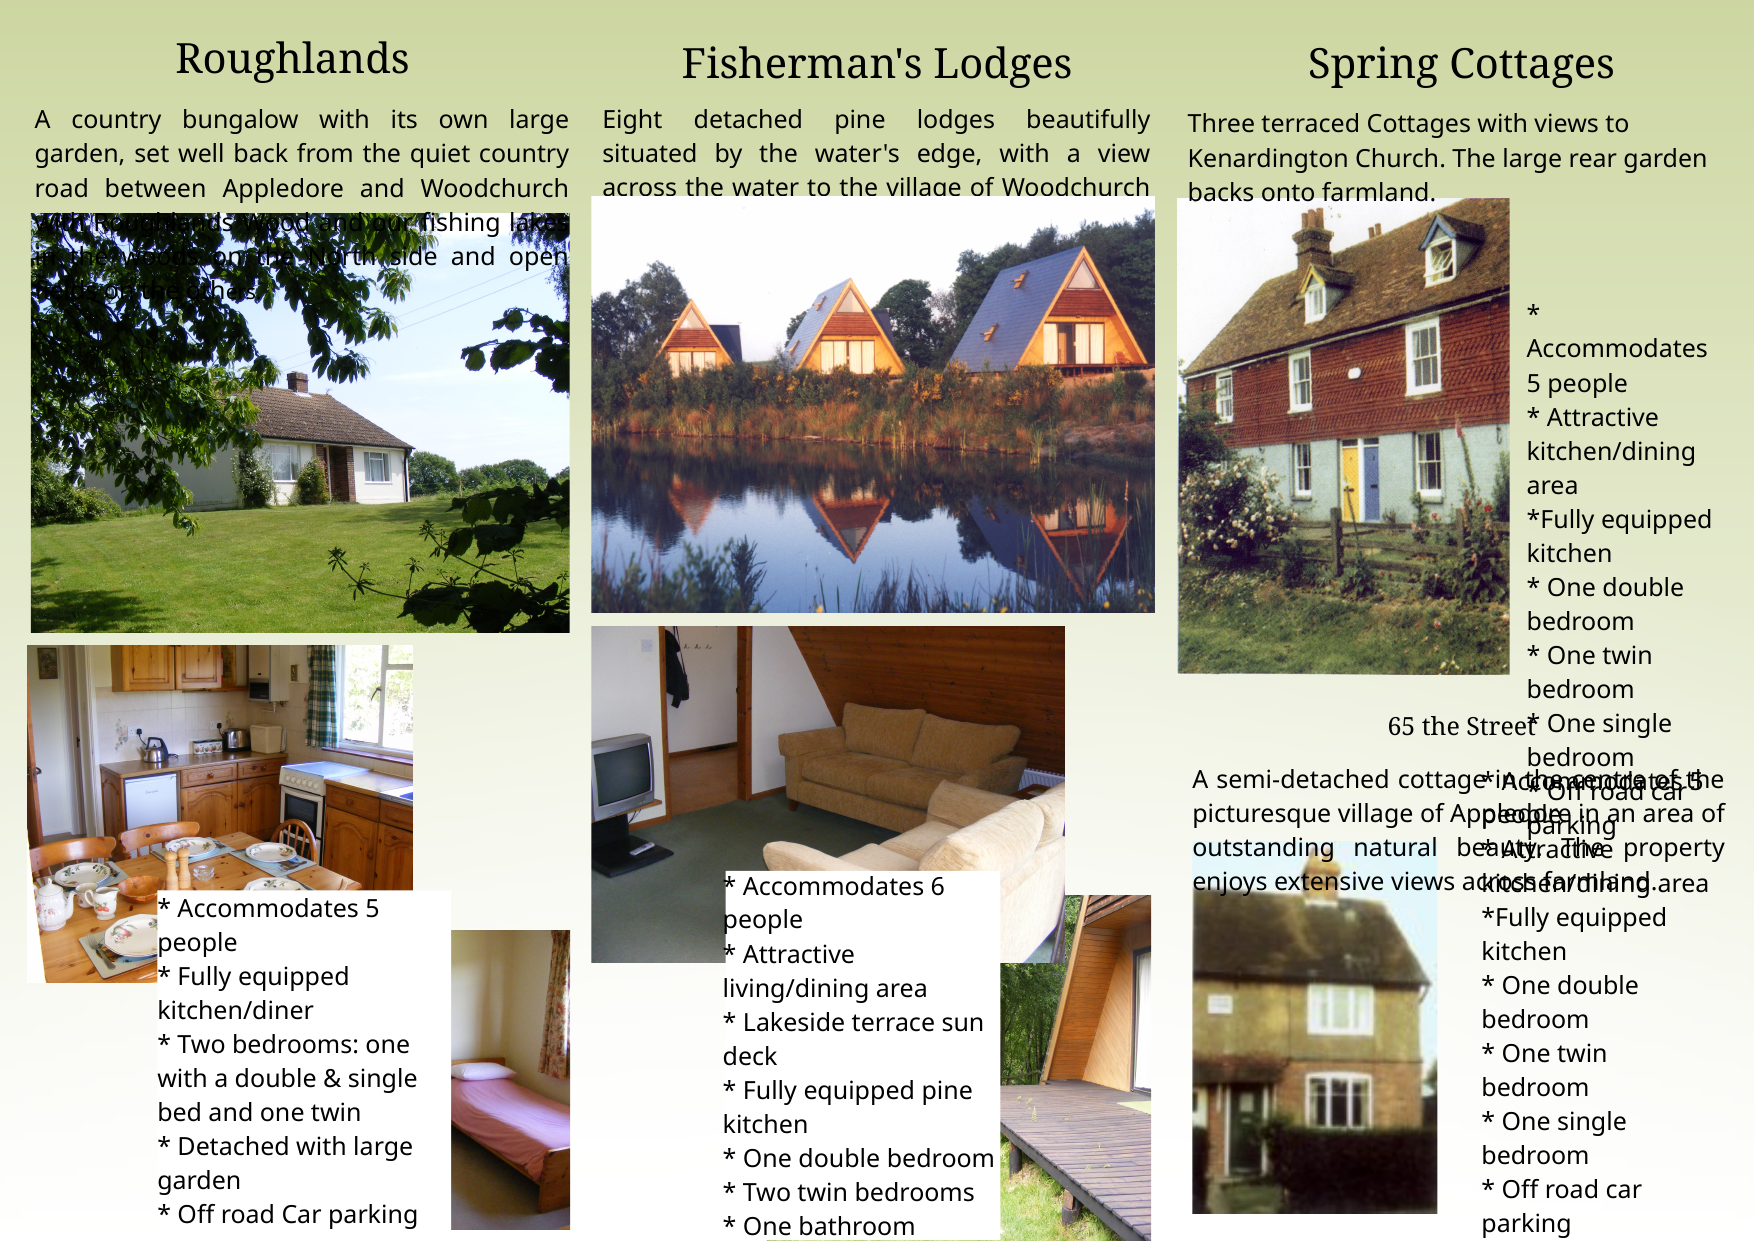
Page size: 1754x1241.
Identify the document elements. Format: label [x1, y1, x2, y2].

picture [591, 626, 1152, 1241]
picture [1177, 198, 1510, 675]
picture [452, 930, 571, 1230]
picture [1192, 841, 1438, 1214]
picture [1286, 844, 1293, 854]
picture [27, 645, 413, 983]
